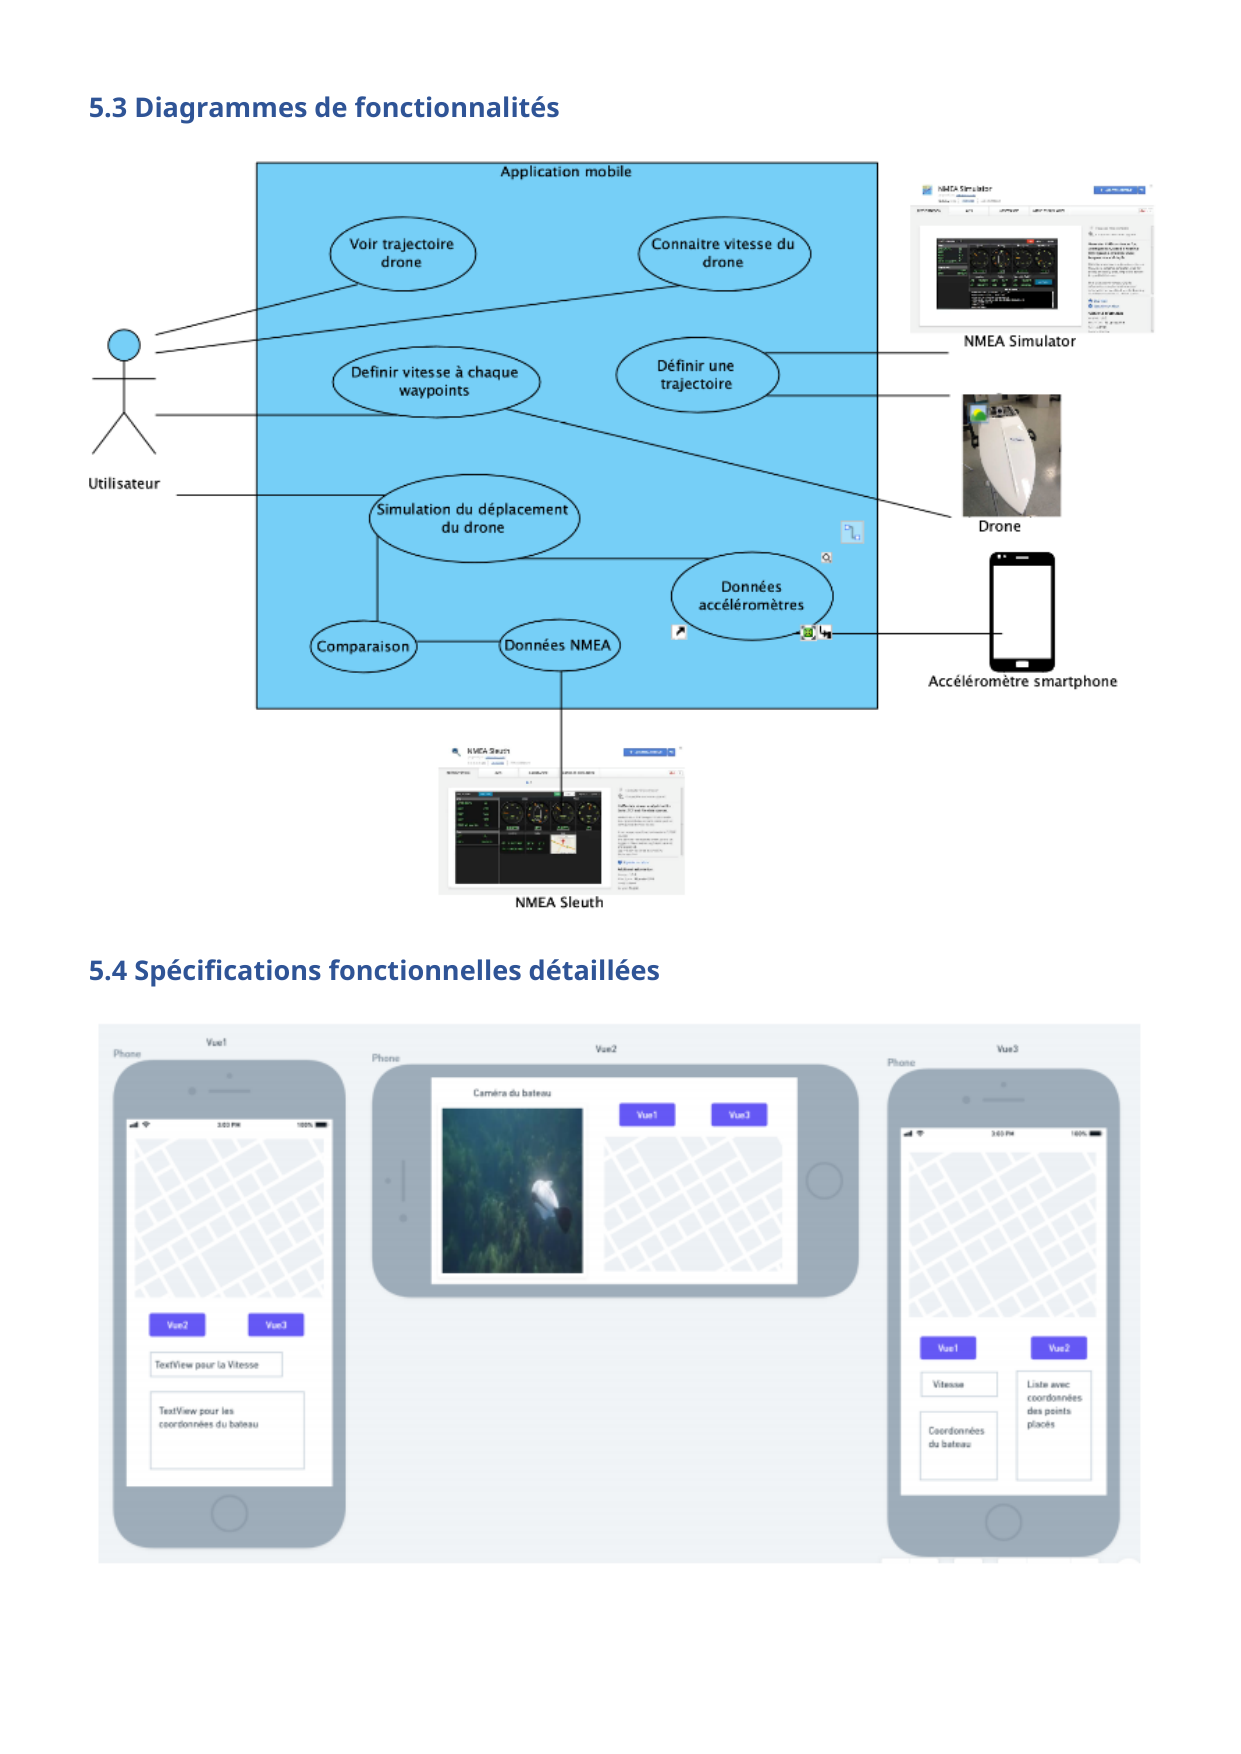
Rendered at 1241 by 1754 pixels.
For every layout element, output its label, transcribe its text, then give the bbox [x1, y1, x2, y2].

subtitle 5.4 Spécifications fonctionnelles détaillées [88, 952, 1152, 988]
picture [91, 1019, 1149, 1576]
picture [70, 145, 1172, 917]
subtitle 5.3 Diagrammes de fonctionnalités [88, 88, 1152, 125]
